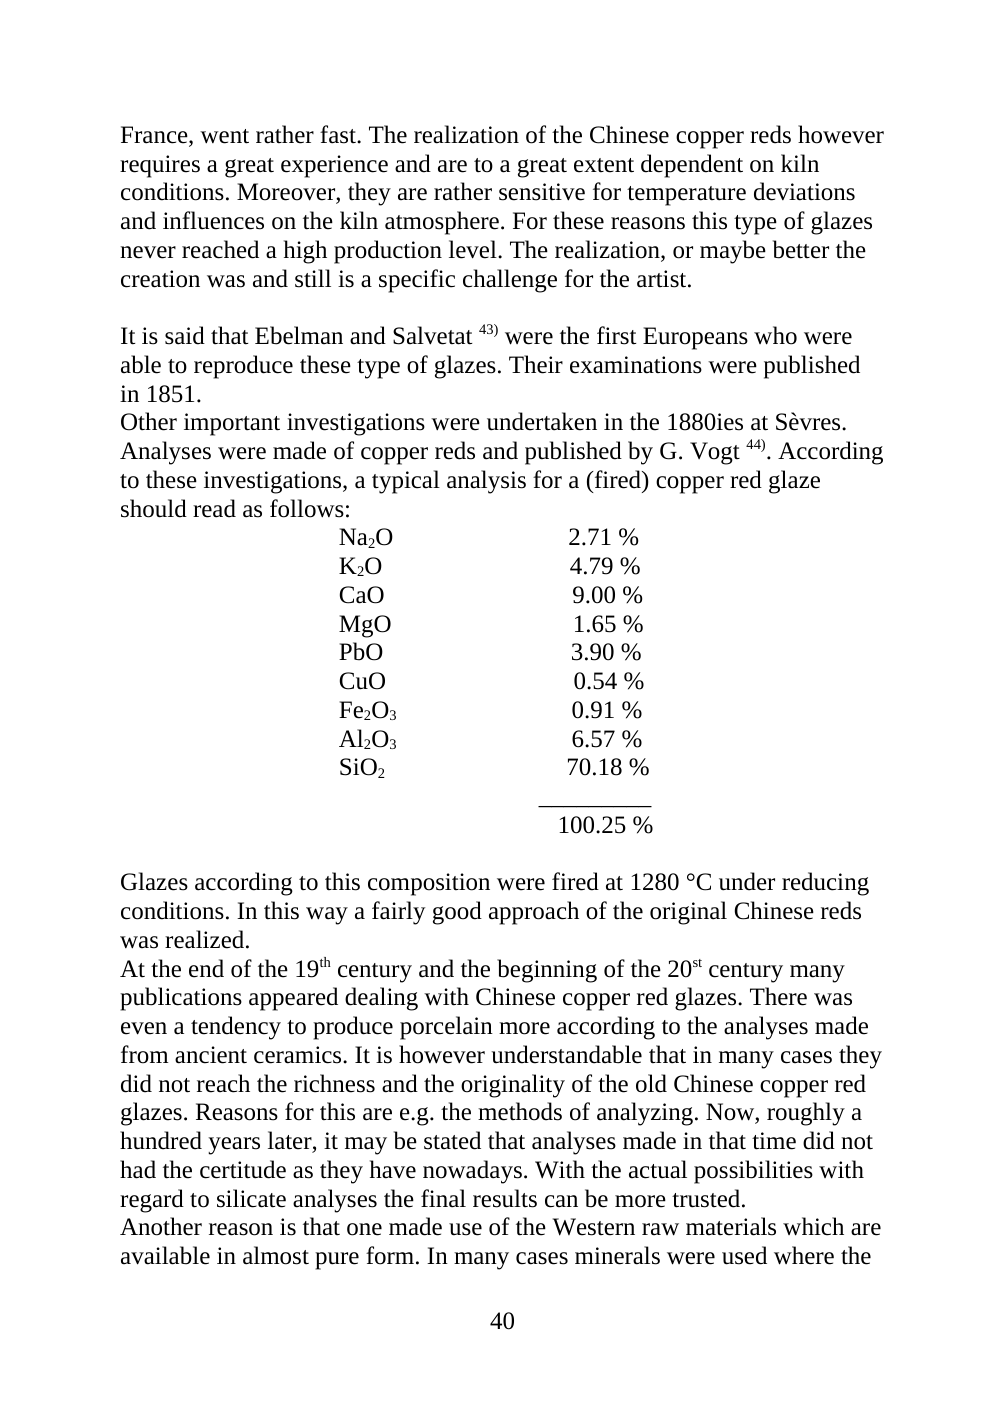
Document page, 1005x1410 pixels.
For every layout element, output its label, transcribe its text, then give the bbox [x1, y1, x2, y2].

text MgO 1.65 % [176, 609, 885, 637]
text Other important investigations were undertaken in the 1880ies at Sèvres. Analyses were made of copper reds and published by G. Vogt 44). According to these investigations, a typical analysis for a (fired) copper red glaze should read as follows: [120, 407, 885, 522]
text PbO 3.90 % [176, 637, 885, 666]
text 100.25 % [176, 810, 885, 839]
text Al2O3 6.57 % [176, 724, 885, 752]
text SiO2 70.18 % [176, 752, 885, 781]
text Fe2O3 0.91 % [176, 695, 885, 724]
text It is said that Ebelman and Salvetat 43) were the first Europeans who were able to reproduce these type of glazes. Their examinations were published in 1851. [120, 321, 885, 407]
text CuO 0.54 % [176, 666, 885, 695]
text _________ [176, 781, 885, 810]
text Glazes according to this composition were fired at 1280 °C under reducing conditions. In this way a fairly good approach of the original Chinese reds was realized. [120, 867, 885, 954]
text CaO 9.00 % [176, 580, 885, 609]
text Na2O 2.71 % [120, 522, 885, 551]
text Another reason is that one made use of the Western raw materials which are available in almost pure form. In many cases minerals were used where the [120, 1212, 885, 1270]
text K2O 4.79 % [176, 551, 885, 580]
text At the end of the 19th century and the beginning of the 20st century many publications appeared dealing with Chinese copper red glazes. There was even a tendency to produce porcelain more according to the analyses made from ancient ceramics. It is however understandable that in many cases they did not reach the richness and the originality of the old Chinese copper red glazes. Reasons for this are e.g. the methods of analyzing. Now, roughly a hundred years later, it may be stated that analyses made in that time did not had the certitude as they have nowadays. With the actual possibilities with regard to silicate analyses the final results can be more trusted. [120, 954, 885, 1212]
text France, went rather fast. The realization of the Chinese copper reds however requires a great experience and are to a great extent dependent on kiln conditions. Moreover, they are rather sensitive for temperature deviations and influences on the kiln atmosphere. For these reasons this type of glazes never reached a high production level. The realization, or maybe better the creation was and still is a specific challenge for the artist. [120, 120, 885, 292]
